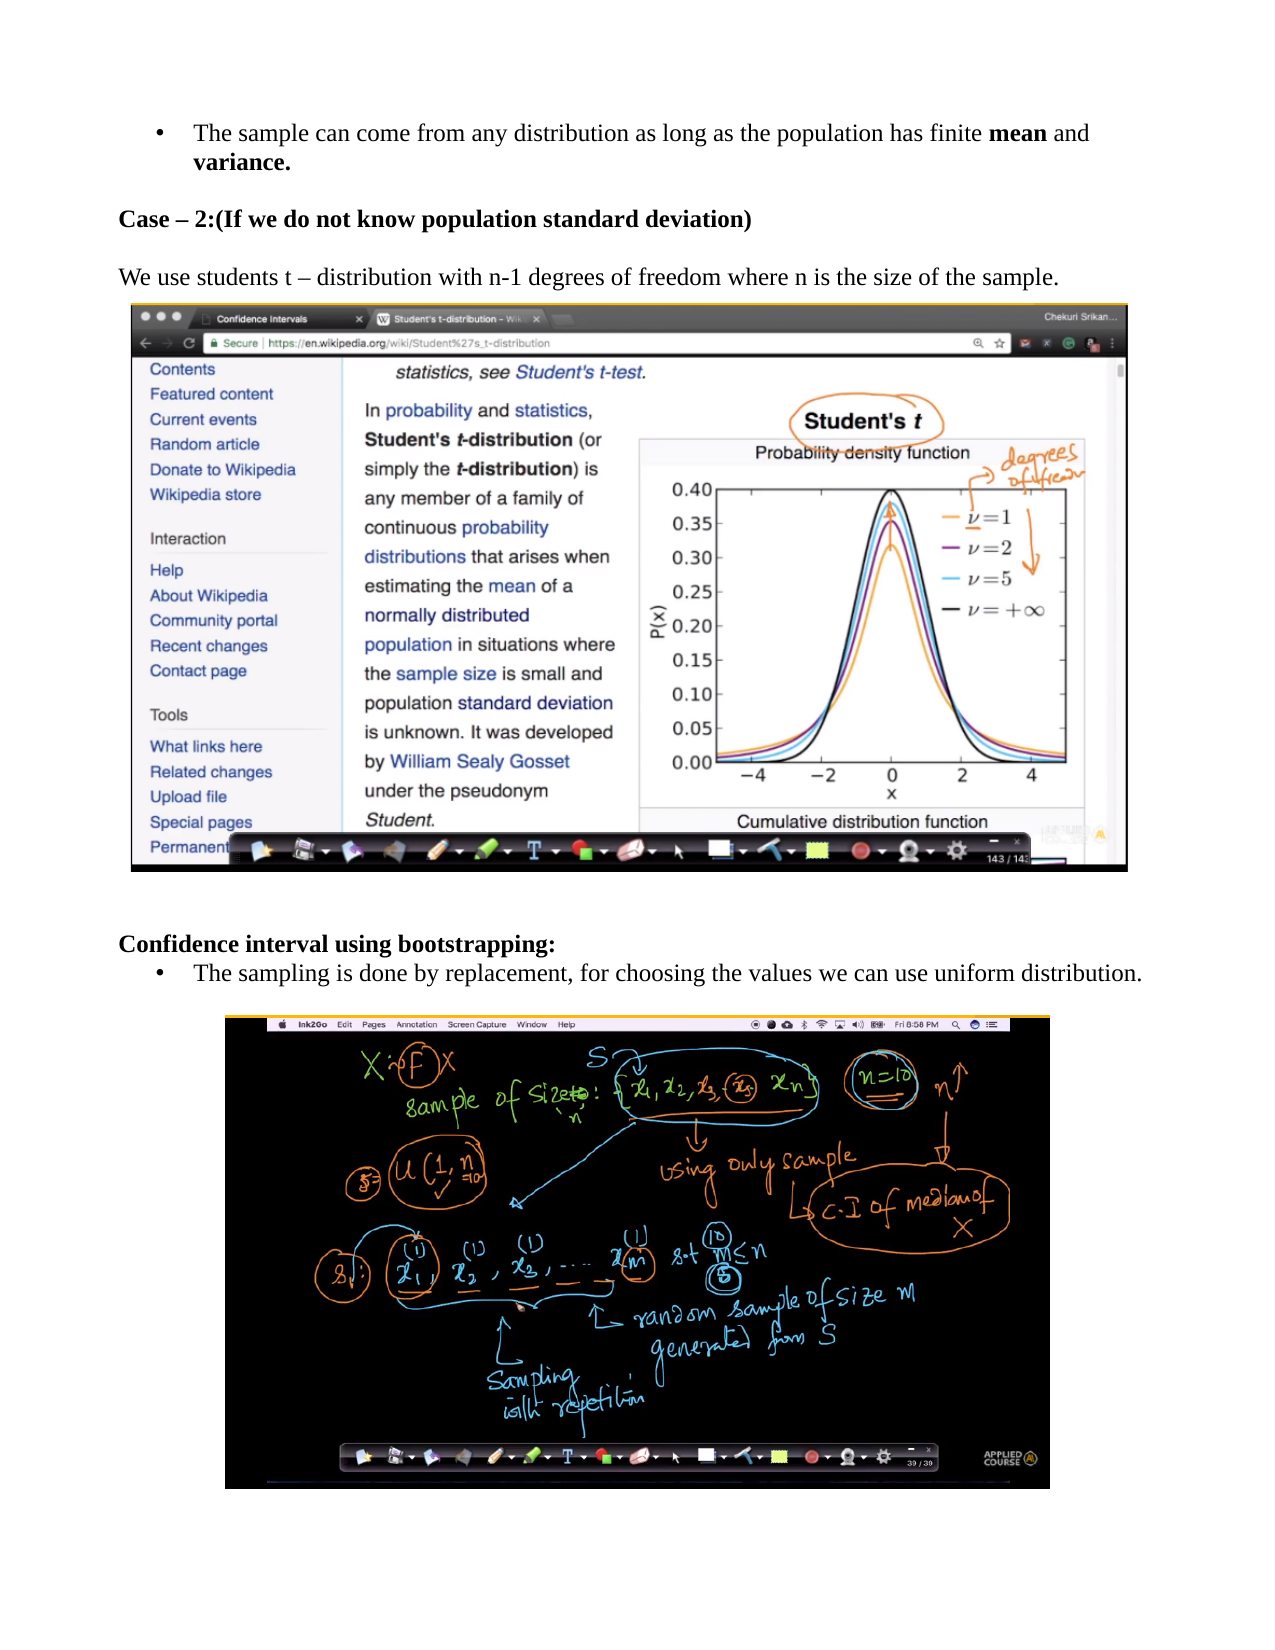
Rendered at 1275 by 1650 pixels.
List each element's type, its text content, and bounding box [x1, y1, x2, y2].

picture [225, 1015, 1050, 1489]
list The sampling is done by replacement, for choosing the values we can use uniform distribution. [156, 958, 1157, 986]
picture [130, 303, 1129, 872]
text We use students t – distribution with n-1 degrees of freedom where n is the size of the sample. [118, 262, 1157, 291]
text Confidence interval using bootstrapping: [118, 929, 1157, 958]
text Case – 2:(If we do not know population standard deviation) [118, 204, 1157, 233]
list The sample can come from any distribution as long as the population has finite mean and variance. [156, 118, 1157, 176]
